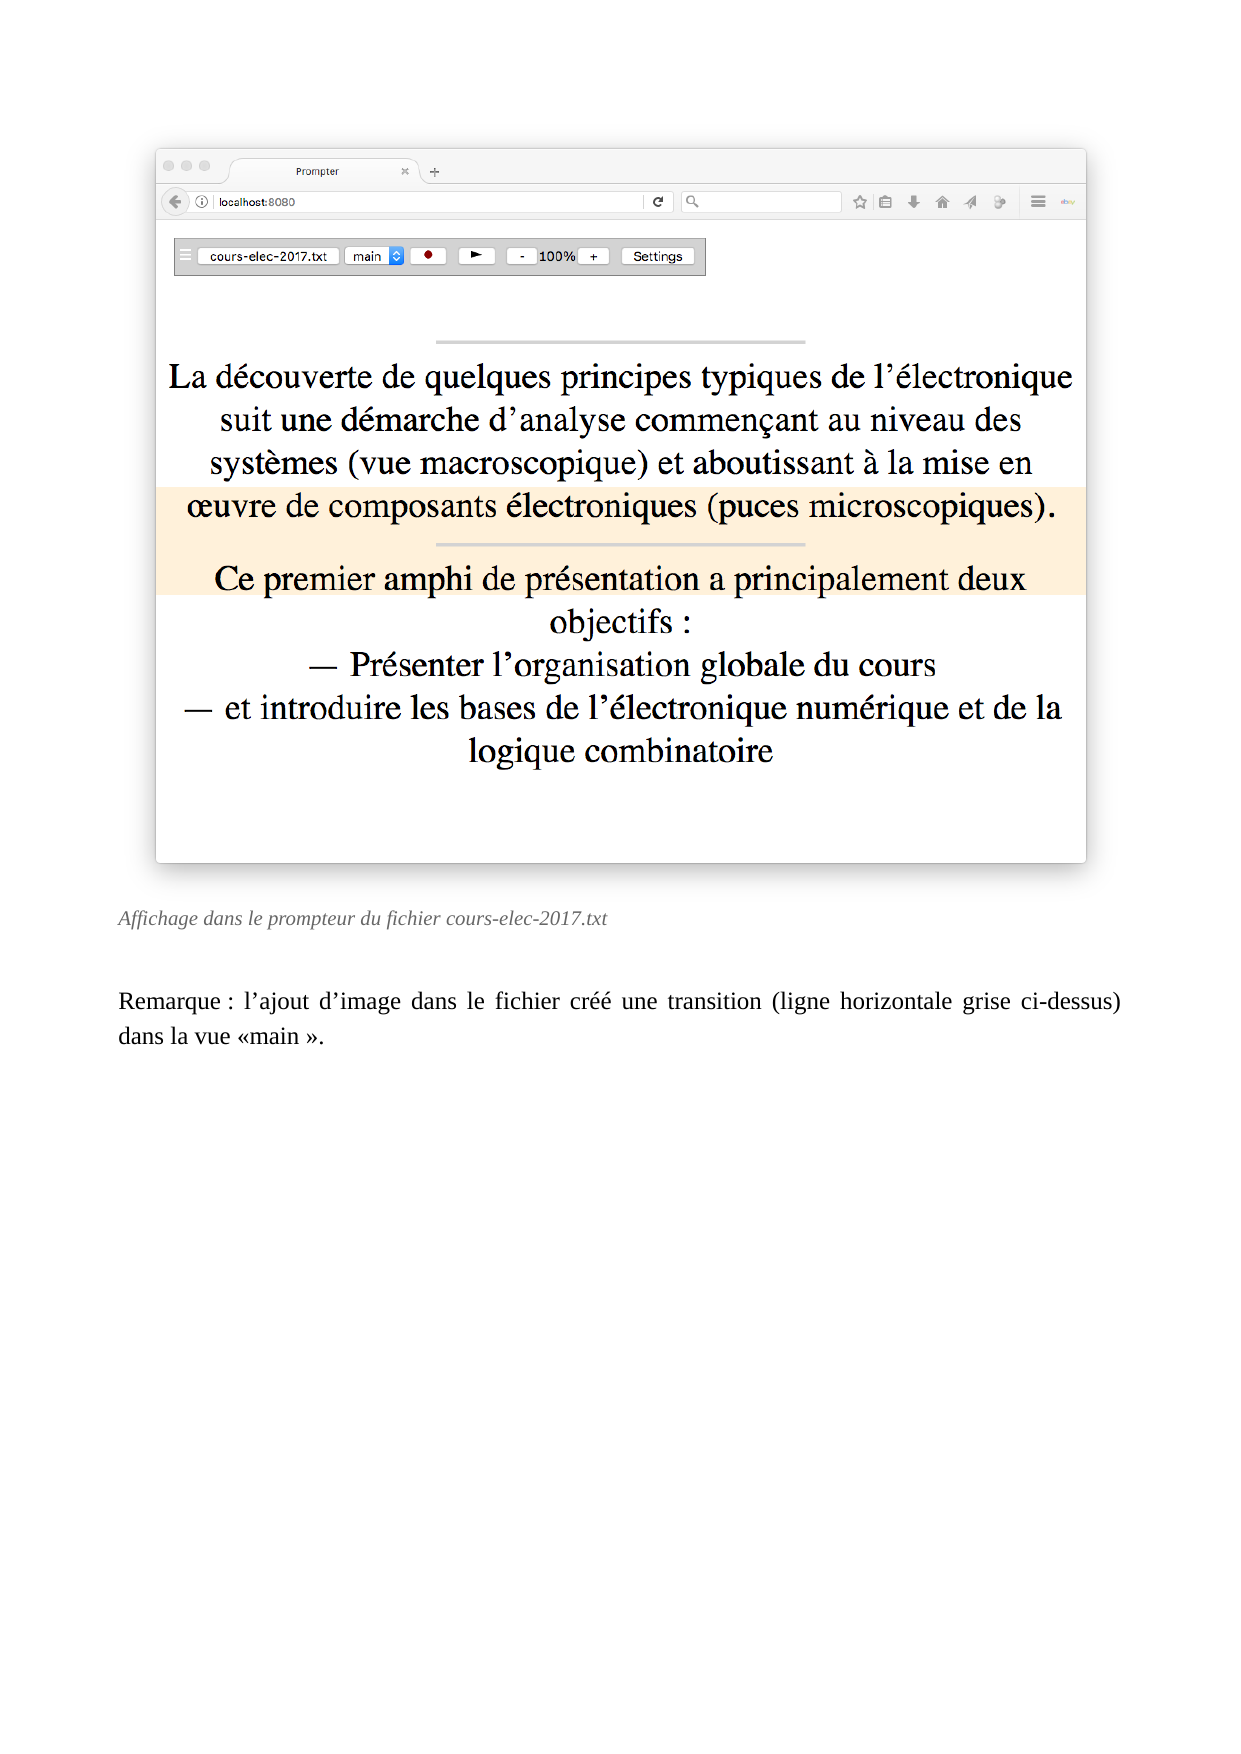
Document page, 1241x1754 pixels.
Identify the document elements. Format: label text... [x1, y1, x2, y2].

text Affichage dans le prompteur du fichier cours-elec-2017.txt [118, 907, 1122, 930]
picture [118, 118, 1123, 907]
text Remarque : l’ajout d’image dans le fichier créé une transition (ligne horizontale grise ci-dessus) dans la vue «main ». [118, 986, 1122, 1049]
